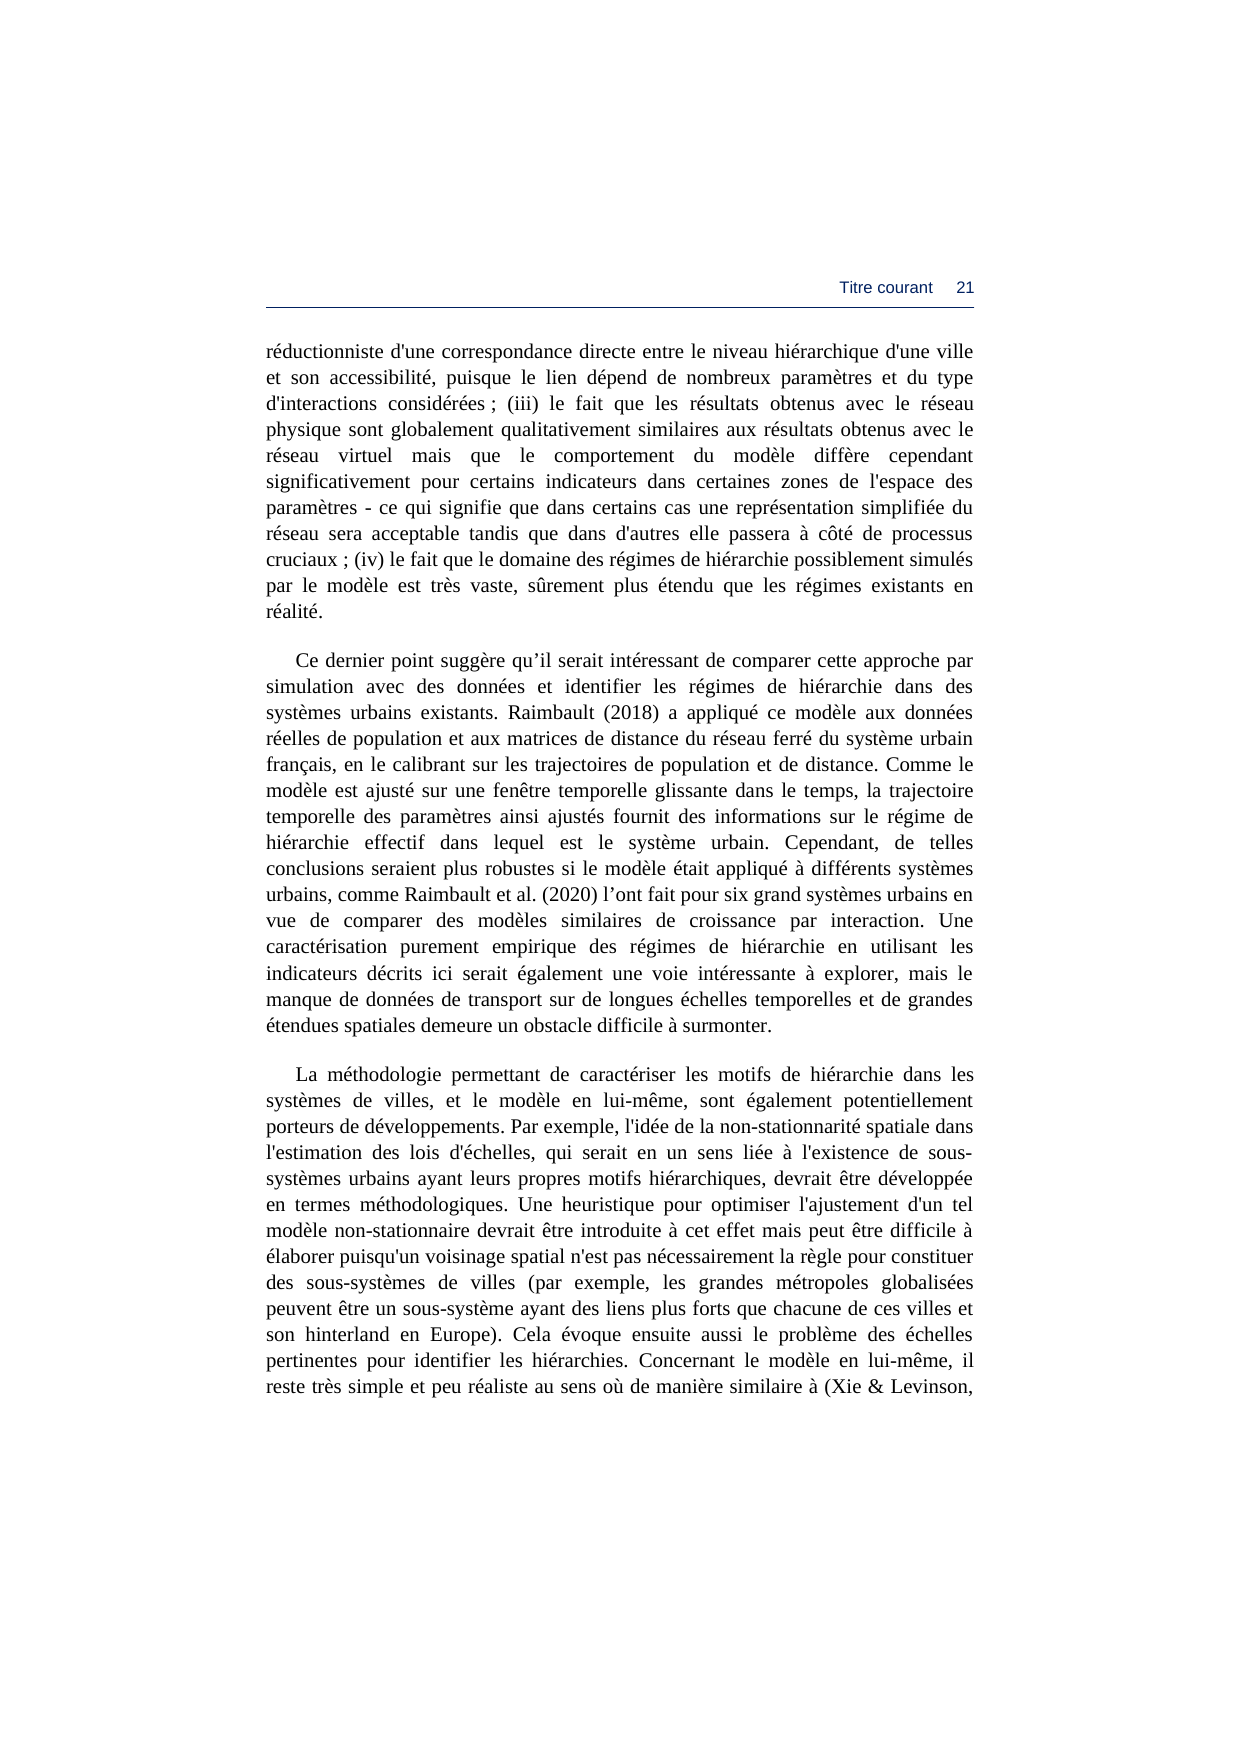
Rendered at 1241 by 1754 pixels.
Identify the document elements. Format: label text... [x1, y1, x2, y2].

text réductionniste d'une correspondance directe entre le niveau hiérarchique d'une ville et son accessibilité, puisque le lien dépend de nombreux paramètres et du type d'interactions considérées ; (iii) le fait que les résultats obtenus avec le réseau physique sont globalement qualitativement similaires aux résultats obtenus avec le réseau virtuel mais que le comportement du modèle diffère cependant significativement pour certains indicateurs dans certaines zones de l'espace des paramètres - ce qui signifie que dans certains cas une représentation simplifiée du réseau sera acceptable tandis que dans d'autres elle passera à côté de processus cruciaux ; (iv) le fait que le domaine des régimes de hiérarchie possiblement simulés par le modèle est très vaste, sûrement plus étendu que les régimes existants en réalité. [266, 337, 974, 623]
text La méthodologie permettant de caractériser les motifs de hiérarchie dans les systèmes de villes, et le modèle en lui-même, sont également potentiellement porteurs de développements. Par exemple, l'idée de la non-stationnarité spatiale dans l'estimation des lois d'échelles, qui serait en un sens liée à l'existence de sous-systèmes urbains ayant leurs propres motifs hiérarchiques, devrait être développée en termes méthodologiques. Une heuristique pour optimiser l'ajustement d'un tel modèle non-stationnaire devrait être introduite à cet effet mais peut être difficile à élaborer puisqu'un voisinage spatial n'est pas nécessairement la règle pour constituer des sous-systèmes de villes (par exemple, les grandes métropoles globalisées peuvent être un sous-système ayant des liens plus forts que chacune de ces villes et son hinterland en Europe). Cela évoque ensuite aussi le problème des échelles pertinentes pour identifier les hiérarchies. Concernant le modèle en lui-même, il reste très simple et peu réaliste au sens où de manière similaire à (Xie & Levinson, [266, 1059, 974, 1398]
text Ce dernier point suggère qu’il serait intéressant de comparer cette approche par simulation avec des données et identifier les régimes de hiérarchie dans des systèmes urbains existants. Raimbault (2018) a appliqué ce modèle aux données réelles de population et aux matrices de distance du réseau ferré du système urbain français, en le calibrant sur les trajectoires de population et de distance. Comme le modèle est ajusté sur une fenêtre temporelle glissante dans le temps, la trajectoire temporelle des paramètres ainsi ajustés fournit des informations sur le régime de hiérarchie effectif dans lequel est le système urbain. Cependant, de telles conclusions seraient plus robustes si le modèle était appliqué à différents systèmes urbains, comme Raimbault et al. (2020) l’ont fait pour six grand systèmes urbains en vue de comparer des modèles similaires de croissance par interaction. Une caractérisation purement empirique des régimes de hiérarchie en utilisant les indicateurs décrits ici serait également une voie intéressante à explorer, mais le manque de données de transport sur de longues échelles temporelles et de grandes étendues spatiales demeure un obstacle difficile à surmonter. [266, 646, 974, 1037]
